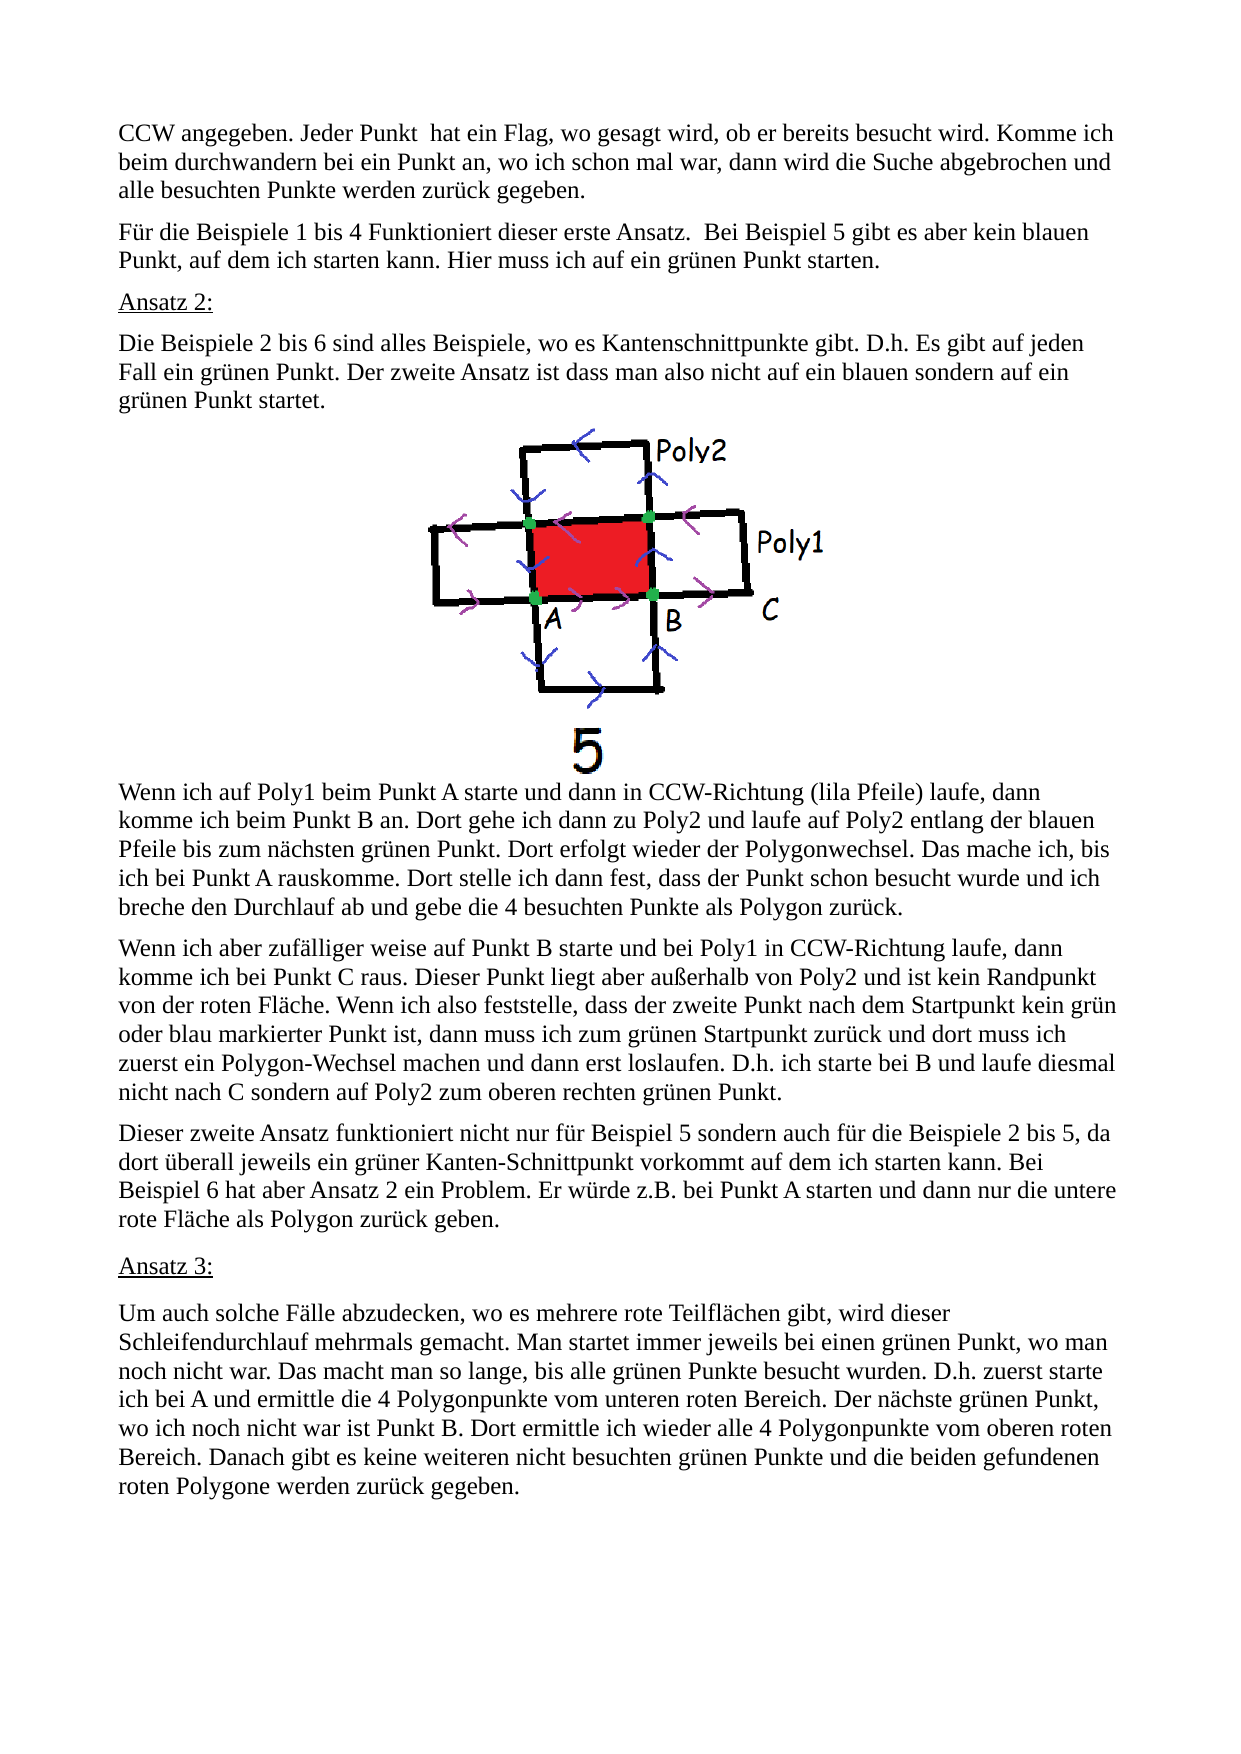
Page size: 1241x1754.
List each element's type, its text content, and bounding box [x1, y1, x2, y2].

text Um auch solche Fälle abzudecken, wo es mehrere rote Teilflächen gibt, wird dieser Schleifendurchlauf mehrmals gemacht. Man startet immer jeweils bei einen grünen Punkt, wo man noch nicht war. Das macht man so lange, bis alle grünen Punkte besucht wurden. D.h. zuerst starte ich bei A und ermittle die 4 Polygonpunkte vom unteren roten Bereich. Der nächste grünen Punkt, wo ich noch nicht war ist Punkt B. Dort ermittle ich wieder alle 4 Polygonpunkte vom oberen roten Bereich. Danach gibt es keine weiteren nicht besuchten grünen Punkte und die beiden gefundenen roten Polygone werden zurück gegeben. [118, 1298, 1122, 1499]
picture [414, 426, 826, 777]
text Ansatz 3: [118, 1251, 1122, 1280]
text Die Beispiele 2 bis 6 sind alles Beispiele, wo es Kantenschnittpunkte gibt. D.h. Es gibt auf jeden Fall ein grünen Punkt. Der zweite Ansatz ist dass man also nicht auf ein blauen sondern auf ein grünen Punkt startet. [118, 328, 1122, 414]
text Wenn ich auf Poly1 beim Punkt A starte und dann in CCW-Richtung (lila Pfeile) laufe, dann komme ich beim Punkt B an. Dort gehe ich dann zu Poly2 und laufe auf Poly2 entlang der blauen Pfeile bis zum nächsten grünen Punkt. Dort erfolgt wieder der Polygonwechsel. Das mache ich, bis ich bei Punkt A rauskomme. Dort stelle ich dann fest, dass der Punkt schon besucht wurde und ich breche den Durchlauf ab und gebe die 4 besuchten Punkte als Polygon zurück. [118, 427, 1122, 920]
text CCW angegeben. Jeder Punkt hat ein Flag, wo gesagt wird, ob er bereits besucht wird. Komme ich beim durchwandern bei ein Punkt an, wo ich schon mal war, dann wird die Suche abgebrochen und alle besuchten Punkte werden zurück gegeben. [118, 118, 1122, 204]
text Wenn ich aber zufälliger weise auf Punkt B starte und bei Poly1 in CCW-Richtung laufe, dann komme ich bei Punkt C raus. Dieser Punkt liegt aber außerhalb von Poly2 und ist kein Randpunkt von der roten Fläche. Wenn ich also feststelle, dass der zweite Punkt nach dem Startpunkt kein grün oder blau markierter Punkt ist, dann muss ich zum grünen Startpunkt zurück und dort muss ich zuerst ein Polygon-Wechsel machen und dann erst loslaufen. D.h. ich starte bei B und laufe diesmal nicht nach C sondern auf Poly2 zum oberen rechten grünen Punkt. [118, 933, 1122, 1105]
text Ansatz 2: [118, 287, 1122, 316]
text Dieser zweite Ansatz funktioniert nicht nur für Beispiel 5 sondern auch für die Beispiele 2 bis 5, da dort überall jeweils ein grüner Kanten-Schnittpunkt vorkommt auf dem ich starten kann. Bei Beispiel 6 hat aber Ansatz 2 ein Problem. Er würde z.B. bei Punkt A starten und dann nur die untere rote Fläche als Polygon zurück geben. [118, 1118, 1122, 1233]
text Für die Beispiele 1 bis 4 Funktioniert dieser erste Ansatz. Bei Beispiel 5 gibt es aber kein blauen Punkt, auf dem ich starten kann. Hier muss ich auf ein grünen Punkt starten. [118, 217, 1122, 274]
